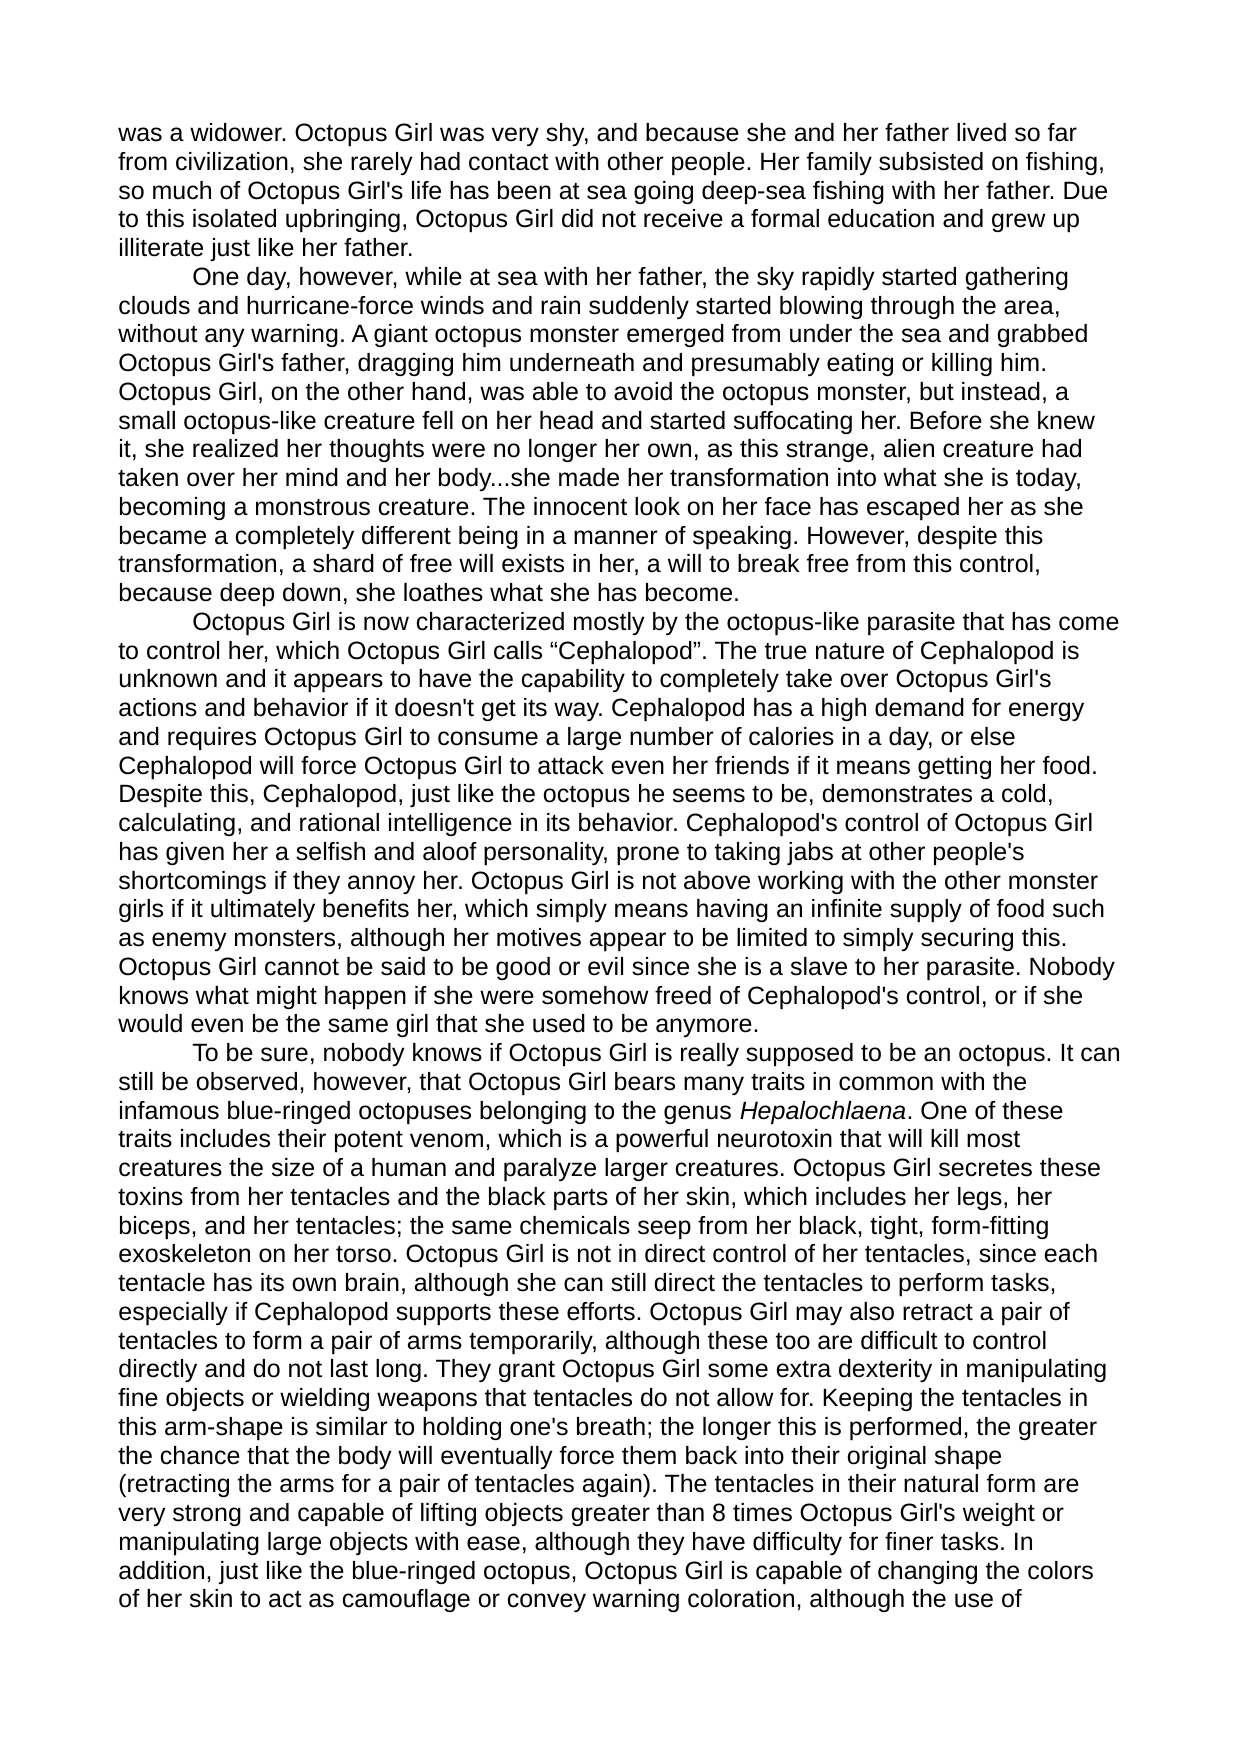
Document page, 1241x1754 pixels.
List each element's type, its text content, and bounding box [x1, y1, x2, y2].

text Octopus Girl is now characterized mostly by the octopus-like parasite that has come to control her, which Octopus Girl calls “Cephalopod”. The true nature of Cephalopod is unknown and it appears to have the capability to completely take over Octopus Girl's actions and behavior if it doesn't get its way. Cephalopod has a high demand for energy and requires Octopus Girl to consume a large number of calories in a day, or else Cephalopod will force Octopus Girl to attack even her friends if it means getting her food. Despite this, Cephalopod, just like the octopus he seems to be, demonstrates a cold, calculating, and rational intelligence in its behavior. Cephalopod's control of Octopus Girl has given her a selfish and aloof personality, prone to taking jabs at other people's shortcomings if they annoy her. Octopus Girl is not above working with the other monster girls if it ultimately benefits her, which simply means having an infinite supply of food such as enemy monsters, although her motives appear to be limited to simply securing this. Octopus Girl cannot be said to be good or evil since she is a slave to her parasite. Nobody knows what might happen if she were somehow freed of Cephalopod's control, or if she would even be the same girl that she used to be anymore. [118, 607, 1122, 1038]
text One day, however, while at sea with her father, the sky rapidly started gathering clouds and hurricane-force winds and rain suddenly started blowing through the area, without any warning. A giant octopus monster emerged from under the sea and grabbed Octopus Girl's father, dragging him underneath and presumably eating or killing him. Octopus Girl, on the other hand, was able to avoid the octopus monster, but instead, a small octopus-like creature fell on her head and started suffocating her. Before she knew it, she realized her thoughts were no longer her own, as this strange, alien creature had taken over her mind and her body...she made her transformation into what she is today, becoming a monstrous creature. The innocent look on her face has escaped her as she became a completely different being in a manner of speaking. However, despite this transformation, a shard of free will exists in her, a will to break free from this control, because deep down, she loathes what she has become. [118, 262, 1122, 607]
text To be sure, nobody knows if Octopus Girl is really supposed to be an octopus. It can still be observed, however, that Octopus Girl bears many traits in common with the infamous blue-ringed octopuses belonging to the genus Hepalochlaena. One of these traits includes their potent venom, which is a powerful neurotoxin that will kill most creatures the size of a human and paralyze larger creatures. Octopus Girl secretes these toxins from her tentacles and the black parts of her skin, which includes her legs, her biceps, and her tentacles; the same chemicals seep from her black, tight, form-fitting exoskeleton on her torso. Octopus Girl is not in direct control of her tentacles, since each tentacle has its own brain, although she can still direct the tentacles to perform tasks, especially if Cephalopod supports these efforts. Octopus Girl may also retract a pair of tentacles to form a pair of arms temporarily, although these too are difficult to control directly and do not last long. They grant Octopus Girl some extra dexterity in manipulating fine objects or wielding weapons that tentacles do not allow for. Keeping the tentacles in this arm-shape is similar to holding one's breath; the longer this is performed, the greater the chance that the body will eventually force them back into their original shape (retracting the arms for a pair of tentacles again). The tentacles in their natural form are very strong and capable of lifting objects greater than 8 times Octopus Girl's weight or manipulating large objects with ease, although they have difficulty for finer tasks. In addition, just like the blue-ringed octopus, Octopus Girl is capable of changing the colors of her skin to act as camouflage or convey warning coloration, although the use of [118, 1038, 1122, 1613]
text was a widower. Octopus Girl was very shy, and because she and her father lived so far from civilization, she rarely had contact with other people. Her family subsisted on fishing, so much of Octopus Girl's life has been at sea going deep-sea fishing with her father. Due to this isolated upbringing, Octopus Girl did not receive a formal education and grew up illiterate just like her father. [118, 118, 1122, 262]
